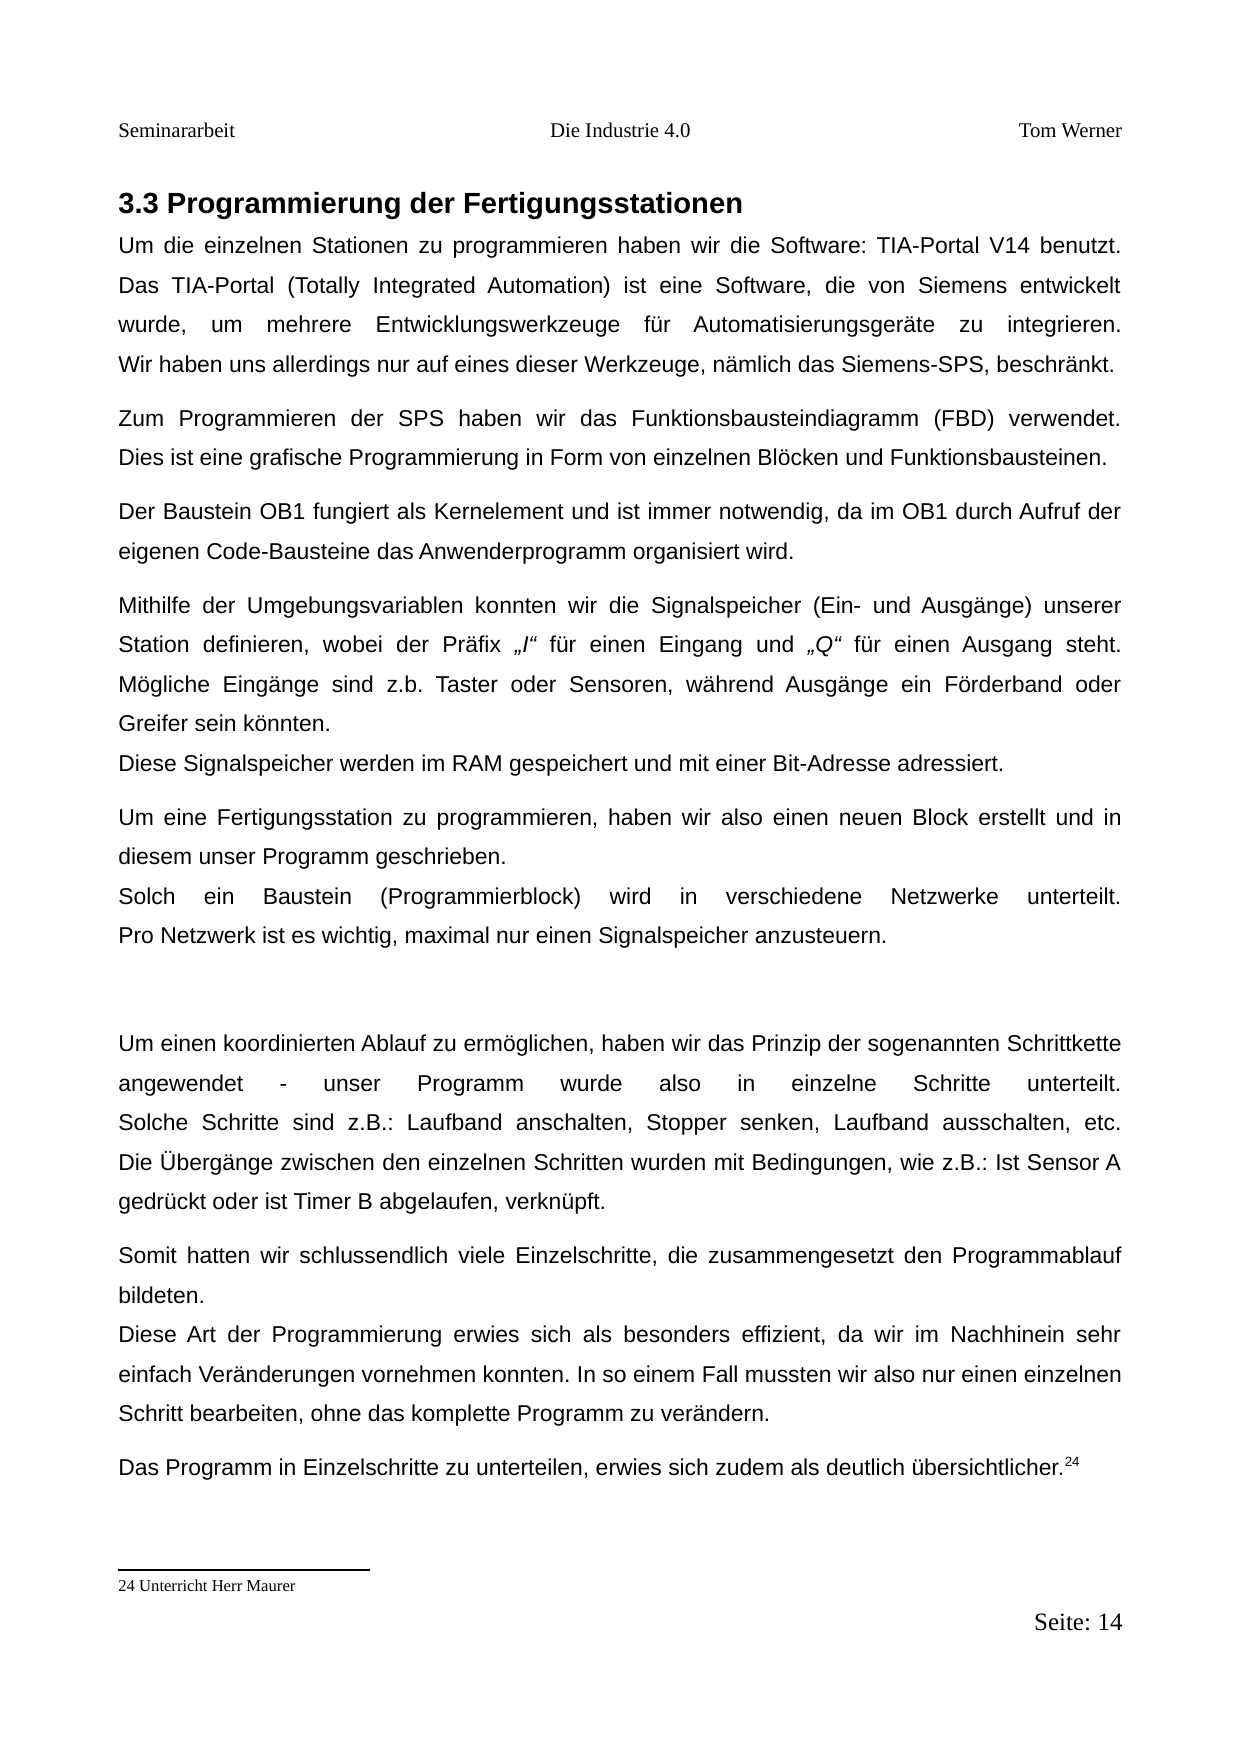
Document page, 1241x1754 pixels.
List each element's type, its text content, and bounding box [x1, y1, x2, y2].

text Somit hatten wir schlussendlich viele Einzelschritte, die zusammengesetzt den Programmablauf bildeten. Diese Art der Programmierung erwies sich als besonders effizient, da wir im Nachhinein sehr einfach Veränderungen vornehmen konnten. In so einem Fall mussten wir also nur einen einzelnen Schritt bearbeiten, ohne das komplette Programm zu verändern. [118, 1242, 1122, 1427]
text Um die einzelnen Stationen zu programmieren haben wir die Software: TIA-Portal V14 benutzt. Das TIA-Portal (Totally Integrated Automation) ist eine Software, die von Siemens entwickelt wurde, um mehrere Entwicklungswerkzeuge für Automatisierungsgeräte zu integrieren. Wir haben uns allerdings nur auf eines dieser Werkzeuge, nämlich das Siemens-SPS, beschränkt. [118, 232, 1122, 377]
text Der Baustein OB1 fungiert als Kernelement und ist immer notwendig, da im OB1 durch Aufruf der eigenen Code-Bausteine das Anwenderprogramm organisiert wird. [118, 498, 1122, 564]
text Unterricht Herr Maurer [118, 1576, 1122, 1595]
text Das Programm in Einzelschritte zu unterteilen, erwies sich zudem als deutlich übersichtlicher. [118, 1454, 1122, 1481]
text Mithilfe der Umgebungsvariablen konnten wir die Signalspeicher (Ein- und Ausgänge) unserer Station definieren, wobei der Präfix „I“ für einen Eingang und „Q“ für einen Ausgang steht. Mögliche Eingänge sind z.b. Taster oder Sensoren, während Ausgänge ein Förderband oder Greifer sein könnten. Diese Signalspeicher werden im RAM gespeichert und mit einer Bit-Adresse adressiert. [118, 592, 1122, 776]
text Um einen koordinierten Ablauf zu ermöglichen, haben wir das Prinzip der sogenannten Schrittkette angewendet - unser Programm wurde also in einzelne Schritte unterteilt. Solche Schritte sind z.B.: Laufband anschalten, Stopper senken, Laufband ausschalten, etc. Die Übergänge zwischen den einzelnen Schritten wurden mit Bedingungen, wie z.B.: Ist Sensor A gedrückt oder ist Timer B abgelaufen, verknüpft. [118, 1030, 1122, 1215]
subtitle 3.3 Programmierung der Fertigungsstationen [118, 186, 1122, 220]
text Zum Programmieren der SPS haben wir das Funktionsbausteindiagramm (FBD) verwendet. Dies ist eine grafische Programmierung in Form von einzelnen Blöcken und Funktionsbausteinen. [118, 405, 1122, 471]
text Um eine Fertigungsstation zu programmieren, haben wir also einen neuen Block erstellt und in diesem unser Programm geschrieben. Solch ein Baustein (Programmierblock) wird in verschiedene Netzwerke unterteilt. Pro Netzwerk ist es wichtig, maximal nur einen Signalspeicher anzusteuern. [118, 804, 1122, 949]
